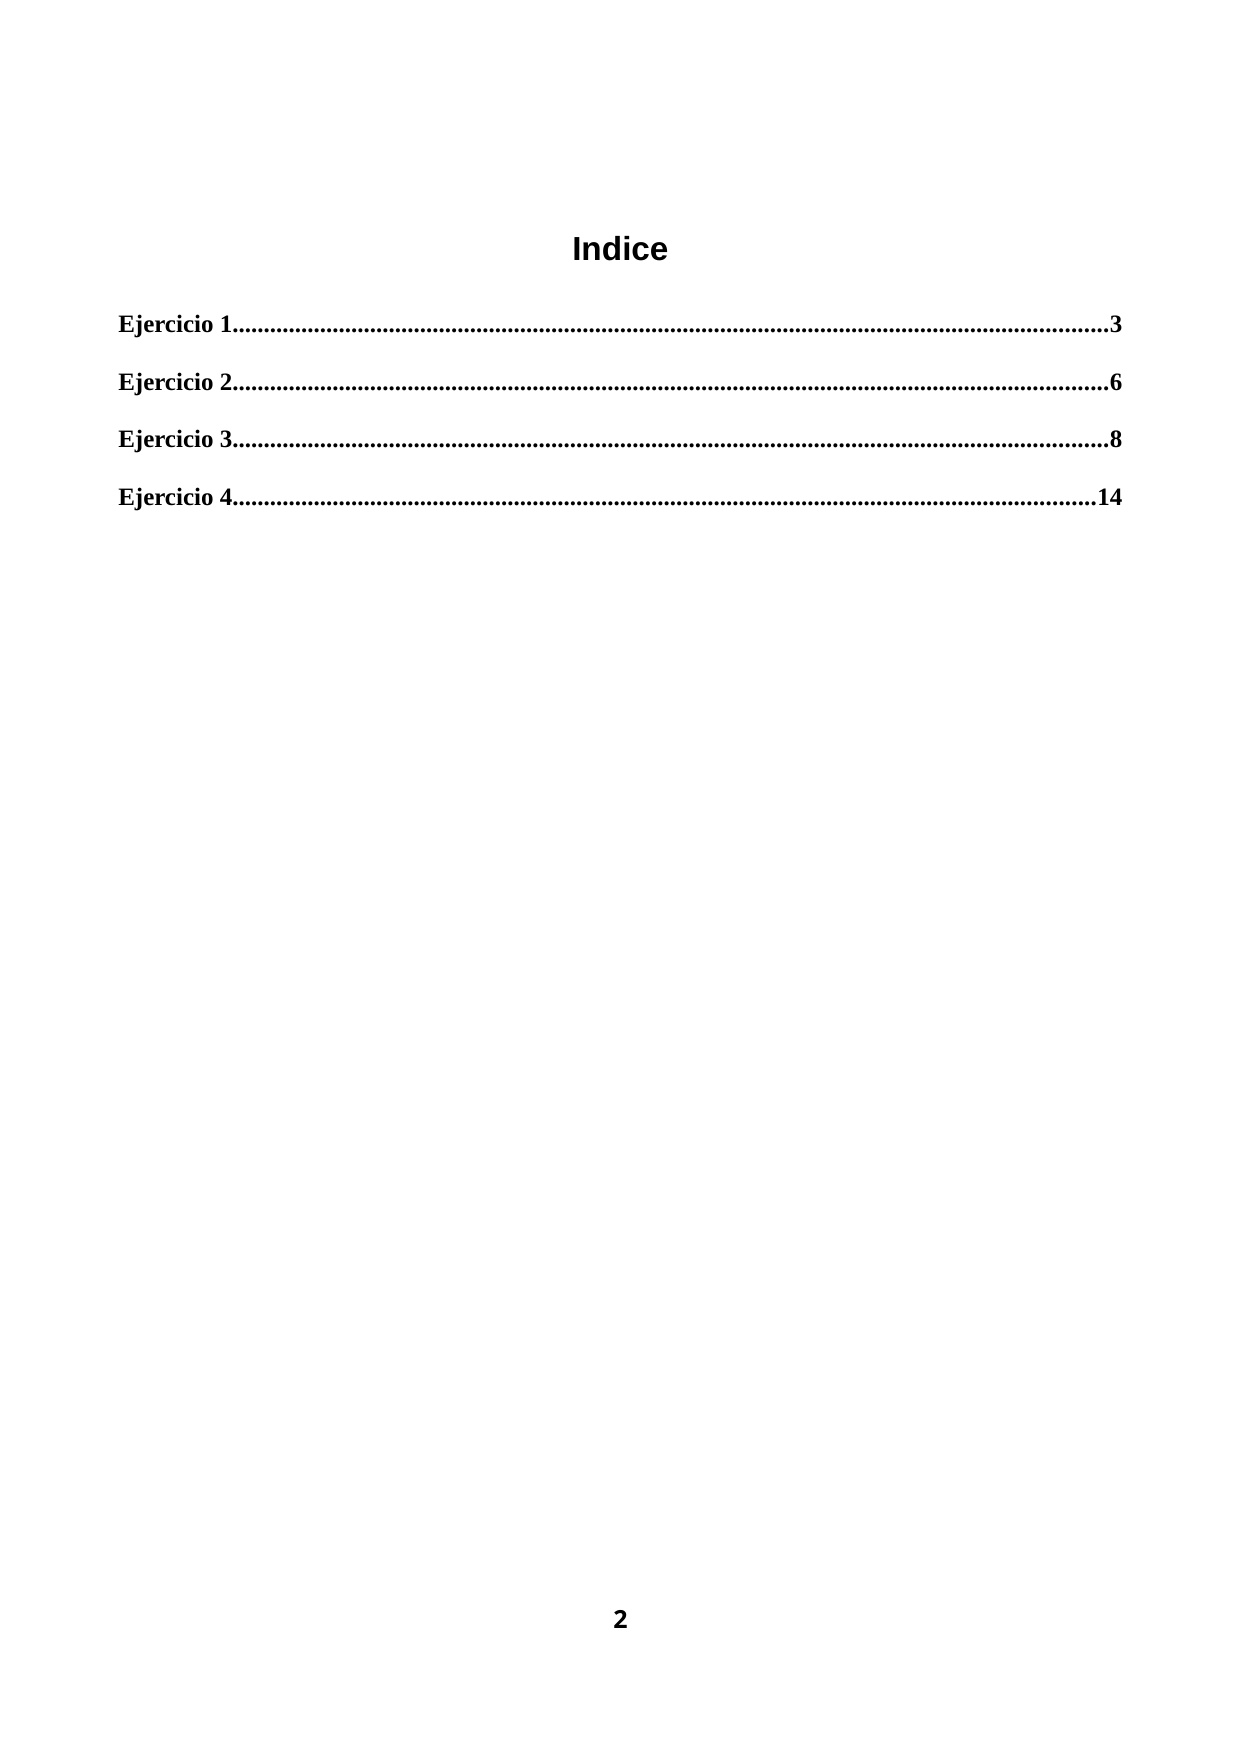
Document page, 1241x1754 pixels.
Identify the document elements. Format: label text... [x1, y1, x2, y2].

subtitle Indice [118, 229, 1122, 268]
text Ejercicio 2 6 [118, 367, 1122, 395]
text Ejercicio 1 3 [118, 309, 1122, 338]
text Ejercicio 3 8 [118, 424, 1122, 453]
text Ejercicio 4 14 [118, 482, 1122, 510]
